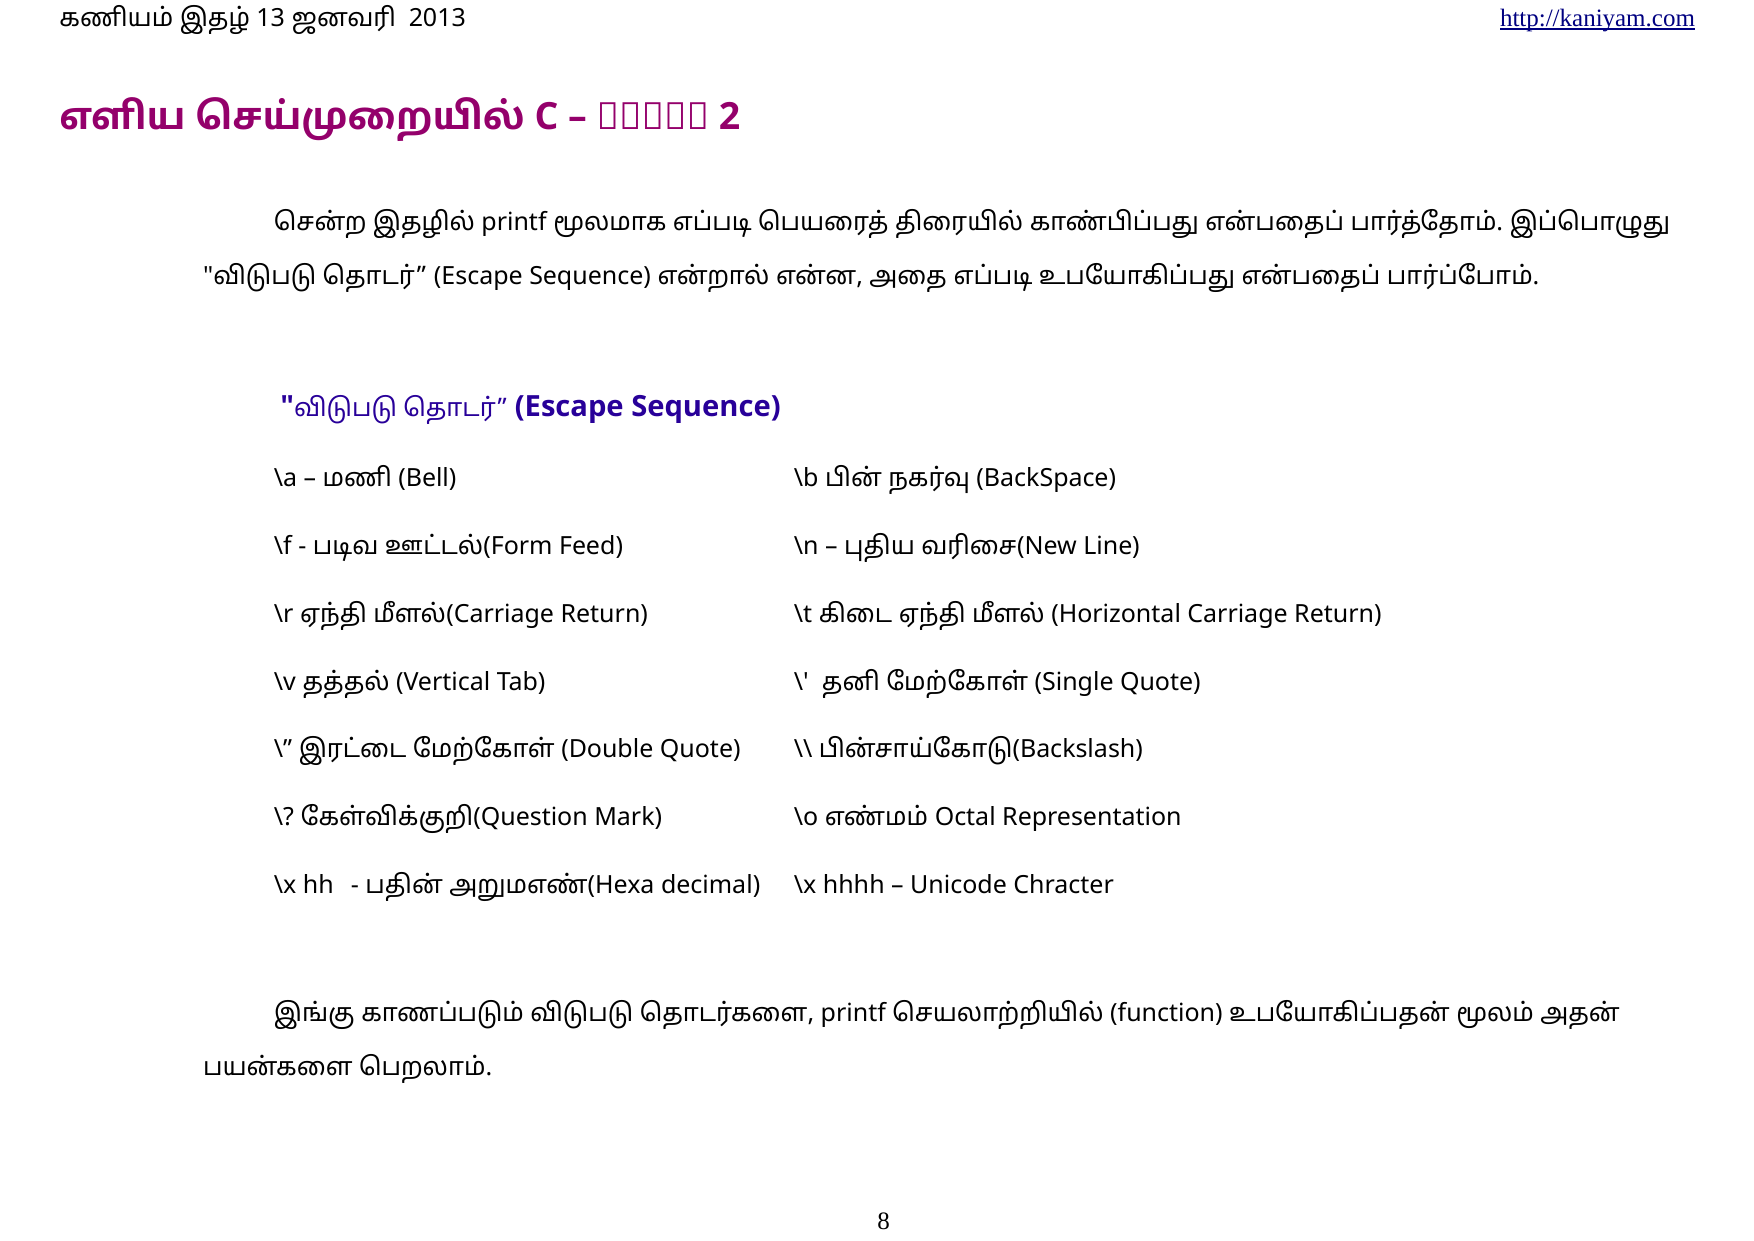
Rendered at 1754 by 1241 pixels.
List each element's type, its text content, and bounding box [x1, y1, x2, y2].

text \r ஏந்தி மீளல்(Carriage Return) \t கிடை ஏந்தி மீளல் (Horizontal Carriage Return) [203, 595, 1695, 632]
text \v தத்தல் (Vertical Tab) \' தனி மேற்கோள் (Single Quote) [203, 663, 1695, 700]
text \a – மணி (Bell) \b பின் நகர்வு (BackSpace) [203, 459, 1695, 496]
text சென்ற இதழில் printf மூலமாக எப்படி பெயரைத் திரையில் காண்பிப்பது என்பதைப் பார்த்தோம். இப்பொழுது "விடுபடு தொடர்” (Escape Sequence) என்றால் என்ன, அதை எப்படி உபயோகிப்பது என்பதைப் பார்ப்போம். [203, 204, 1695, 295]
text \” இரட்டை மேற்கோள் (Double Quote) \\ பின்சாய்கோடு(Backslash) [203, 731, 1695, 768]
text இங்கு காணப்படும் விடுபடு தொடர்களை, printf செயலாற்றியில் (function) உபயோகிப்பதன் மூலம் அதன் பயன்களை பெறலாம். [203, 994, 1695, 1085]
text "விடுபடு தொடர்” (Escape Sequence) [203, 385, 1695, 426]
text \f - படிவ ஊட்டல்(Form Feed) \n – புதிய வரிசை(New Line) [203, 527, 1695, 564]
text \? கேள்விக்குறி(Question Mark) \o எண்மம் Octal Representation [203, 799, 1695, 836]
subtitle எளிய செய்முறையில் C – பாகம் 2 [59, 89, 1695, 145]
text \x hh - பதின் அறுமஎண்(Hexa decimal) \x hhhh – Unicode Chracter [203, 867, 1695, 904]
